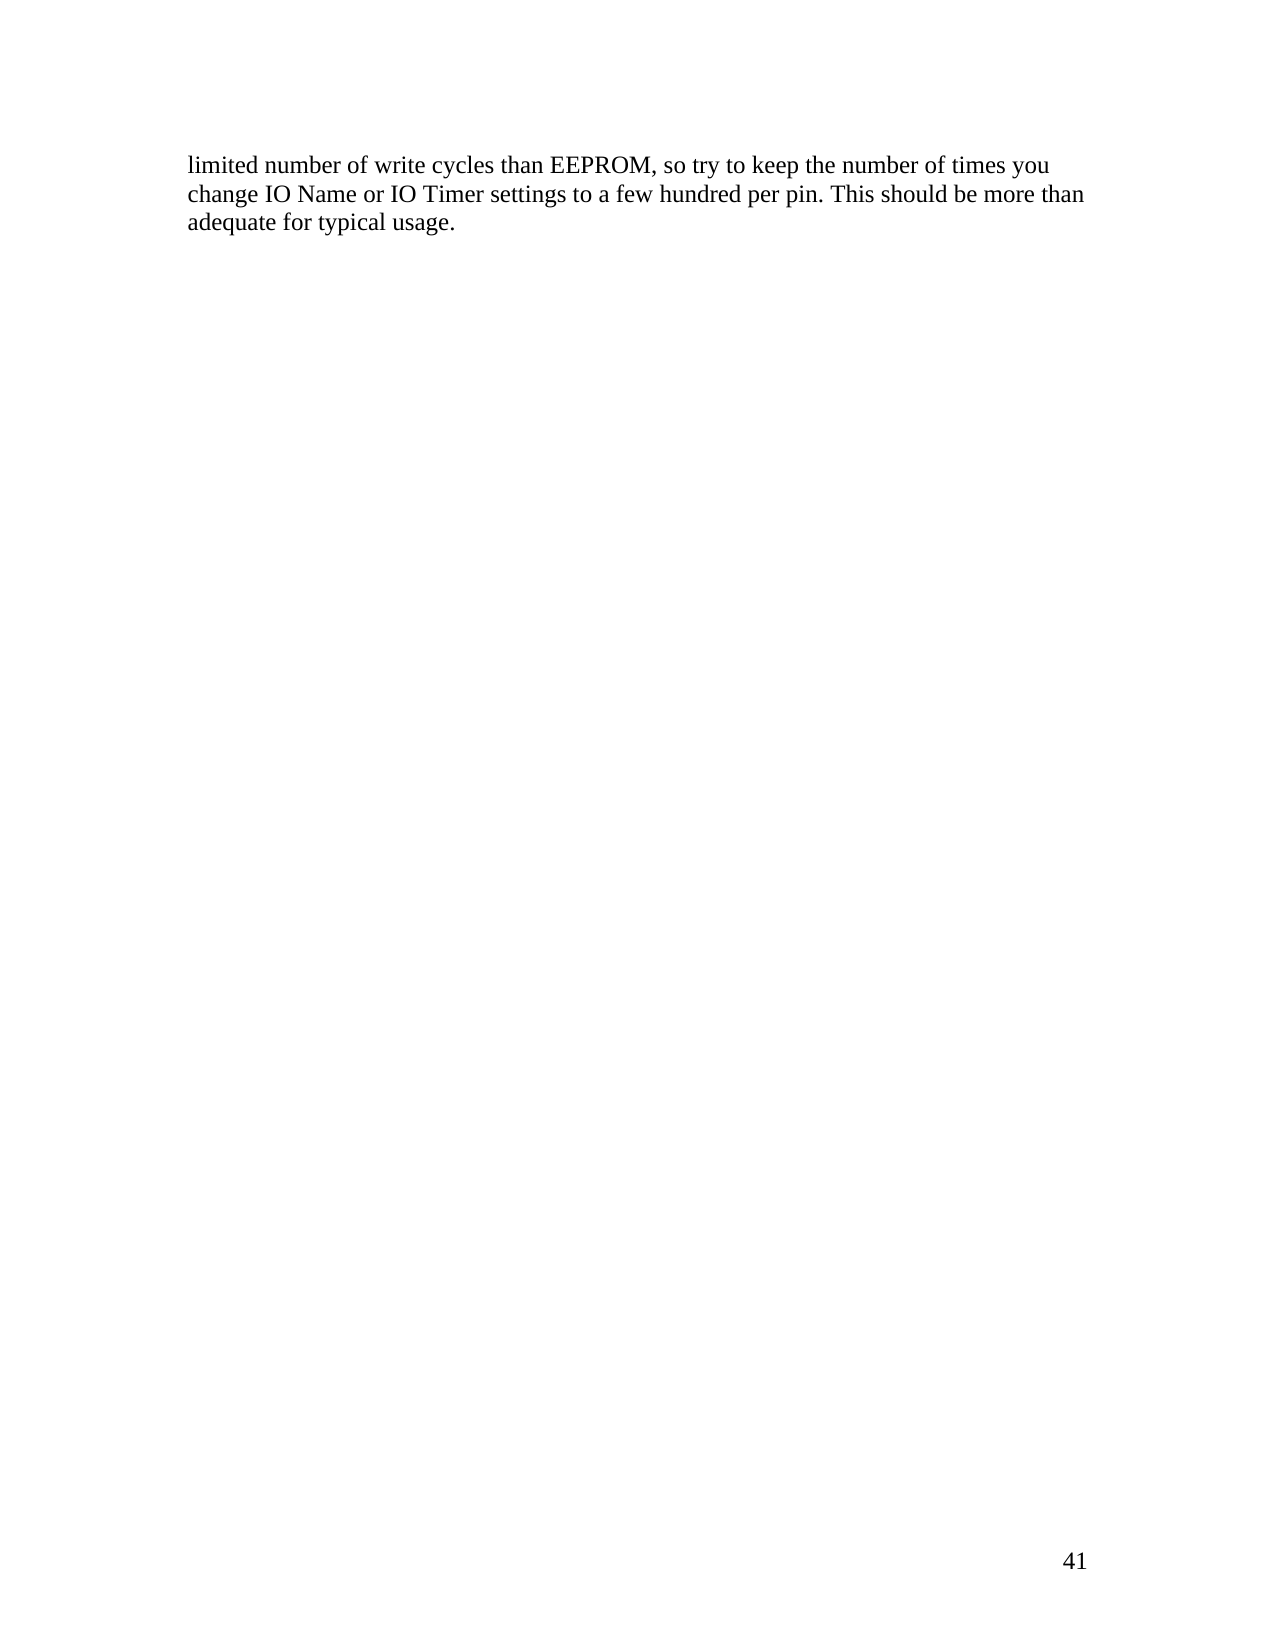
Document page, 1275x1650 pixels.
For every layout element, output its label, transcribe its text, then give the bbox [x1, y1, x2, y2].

text limited number of write cycles than EEPROM, so try to keep the number of times you change IO Name or IO Timer settings to a few hundred per pin. This should be more than adequate for typical usage. [187, 150, 1087, 236]
